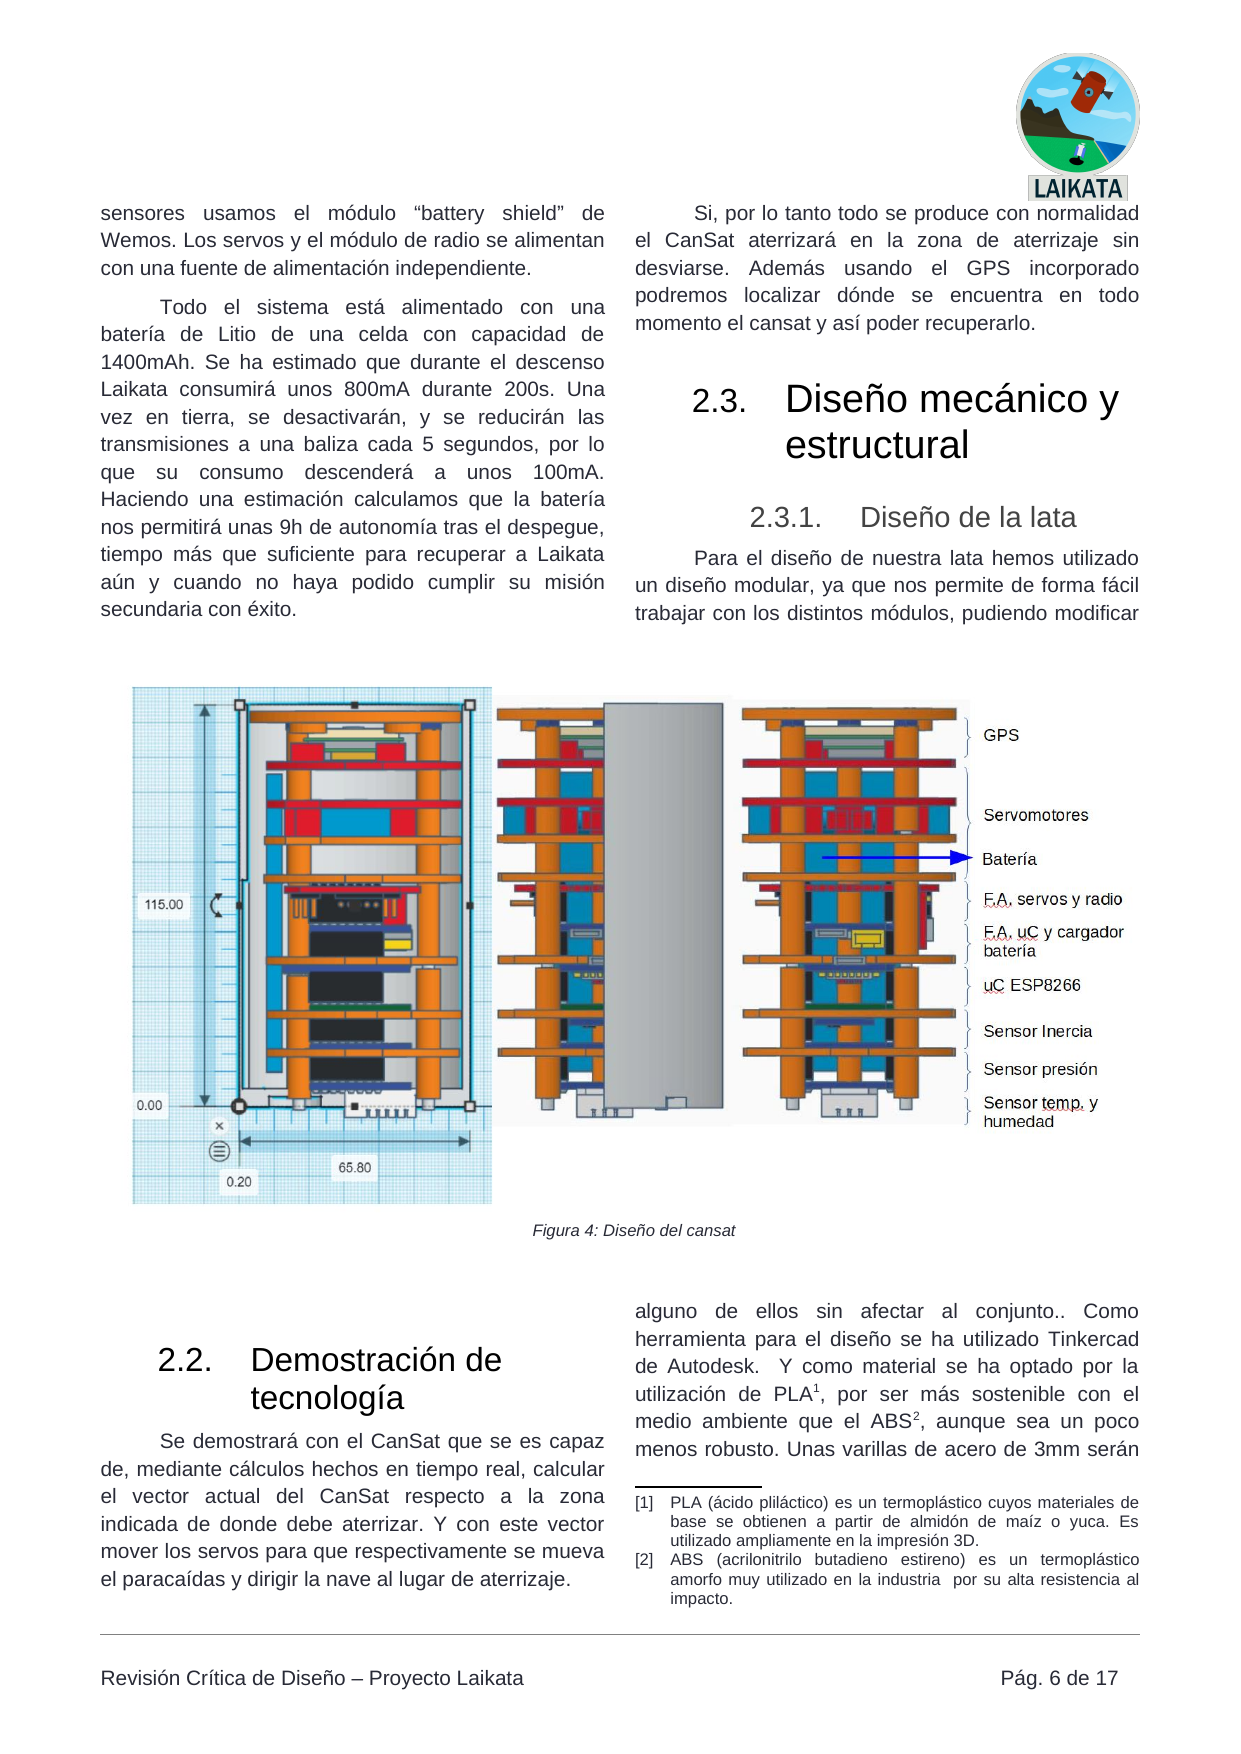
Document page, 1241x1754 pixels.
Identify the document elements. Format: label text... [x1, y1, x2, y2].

subtitle Diseño mecánico y estructural [747, 376, 1140, 467]
text Todo el sistema está alimentado con una batería de Litio de una celda con capacidad de 1400mAh. Se ha estimado que durante el descenso Laikata consumirá unos 800mA durante 200s. Una vez en tierra, se desactivarán, y se reducirán las transmisiones a una baliza cada 5 segundos, por lo que su consumo descenderá a unos 100mA. Haciendo una estimación calculamos que la batería nos permitirá unas 9h de autonomía tras el despegue, tiempo más que suficiente para recuperar a Laikata aún y cuando no haya podido cumplir su misión secundaria con éxito. [100, 295, 605, 621]
subtitle Demostración de tecnología [112, 1240, 1156, 1417]
text alguno de ellos sin afectar al conjunto.. Como herramienta para el diseño se ha utilizado Tinkercad de Autodesk. Y como material se ha optado por la utilización de PLA, por ser más sostenible con el medio ambiente que el ABS, aunque sea un poco menos robusto. Unas varillas de acero de 3mm serán [635, 1269, 1140, 1460]
list Figura 4: Diseño del cansat [112, 656, 1156, 1240]
picture [1016, 53, 1140, 201]
subtitle Diseño de la lata [822, 500, 1140, 534]
text ABS (acrilonitrilo butadieno estireno) es un termoplástico amorfo muy utilizado en la industria por su alta resistencia al impacto. [635, 1550, 1140, 1608]
text Para el diseño de nuestra lata hemos utilizado un diseño modular, ya que nos permite de forma fácil trabajar con los distintos módulos, pudiendo modificar [635, 545, 1140, 656]
text Se demostrará con el CanSat que se es capaz de, mediante cálculos hechos en tiempo real, calcular el vector actual del CanSat respecto a la zona indicada de donde debe aterrizar. Y con este vector mover los servos para que respectivamente se mueva el paracaídas y dirigir la nave al lugar de aterrizaje. [100, 1429, 605, 1591]
text PLA (ácido pliláctico) es un termoplástico cuyos materiales de base se obtienen a partir de almidón de maíz o yuca. Es utilizado ampliamente en la impresión 3D. [635, 1493, 1140, 1550]
picture [121, 674, 1141, 1218]
text sensores usamos el módulo “battery shield” de Wemos. Los servos y el módulo de radio se alimentan con una fuente de alimentación independiente. [100, 201, 605, 279]
text Si, por lo tanto todo se produce con normalidad el CanSat aterrizará en la zona de aterrizaje sin desviarse. Además usando el GPS incorporado podremos localizar dónde se encuentra en todo momento el cansat y así poder recuperarlo. [635, 201, 1140, 334]
